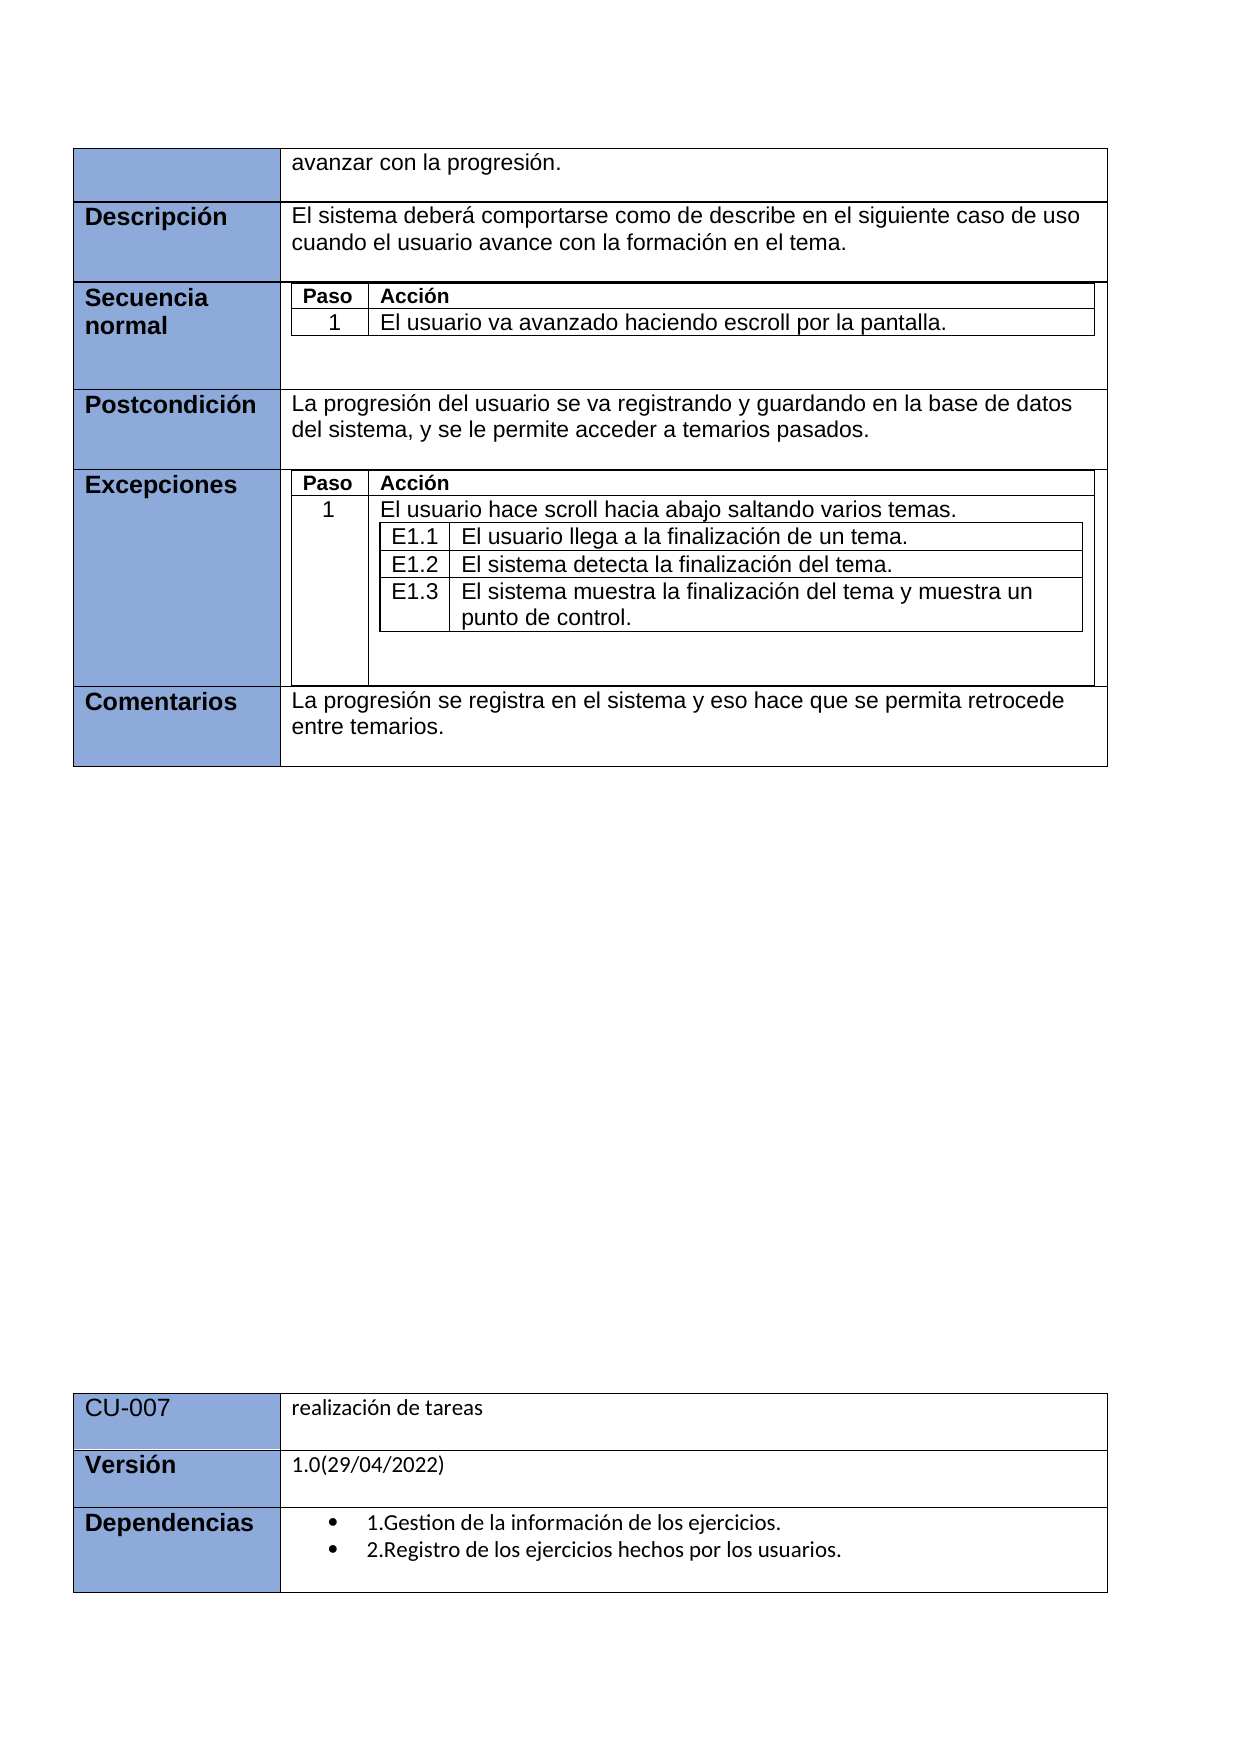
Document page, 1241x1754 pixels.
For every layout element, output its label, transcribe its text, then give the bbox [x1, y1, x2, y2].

table_cell Excepciones [74, 470, 280, 686]
table_cell La progresión se registra en el sistema y eso hace que se permita retrocede entre temarios. [281, 687, 1107, 766]
table_cell 1.0(29/04/2022) [281, 1451, 1107, 1507]
table_header CU-007 [74, 1394, 280, 1449]
table_cell 1 [292, 496, 368, 684]
table_cell 1.Gestion de la información de los ejercicios. 2.Registro de los ejercicios hechos por los usuarios. [281, 1508, 1107, 1592]
table_cell El sistema muestra la finalización del tema y muestra un punto de control. [450, 578, 1082, 631]
table_cell E1.2 [381, 551, 449, 577]
table_header El usuario llega a la finalización de un tema. [450, 523, 1082, 549]
table_cell Secuencia normal [74, 283, 280, 389]
table_cell El usuario va avanzado haciendo escroll por la pantalla. [369, 309, 1094, 335]
table_cell E1.3 [381, 578, 449, 631]
table_header realización de tareas [281, 1394, 1107, 1449]
table_header E1.1 [381, 523, 449, 549]
table_cell El usuario hace scroll hacia abajo saltando varios temas. [369, 496, 1094, 684]
table_header Acción [369, 284, 1094, 307]
table_cell El sistema detecta la finalización del tema. [450, 551, 1082, 577]
table_cell [281, 470, 291, 686]
table_header Acción [369, 471, 1094, 495]
table_cell La progresión del usuario se va registrando y guardando en la base de datos del sistema, y se le permite acceder a temarios pasados. [281, 390, 1107, 469]
table_cell [1095, 470, 1107, 686]
table_cell Dependencias [74, 1508, 280, 1592]
table_cell avanzar con la progresión. [281, 149, 1107, 201]
table_cell [281, 283, 1107, 389]
table_cell El sistema deberá comportarse como de describe en el siguiente caso de uso cuando el usuario avance con la formación en el tema. [281, 203, 1107, 281]
table_header Paso [292, 284, 368, 307]
table_cell Versión [74, 1451, 280, 1507]
table_cell Postcondición [74, 390, 280, 469]
table_cell Descripción [74, 203, 280, 281]
table_cell Comentarios [74, 687, 280, 766]
table_cell 1 [292, 309, 368, 335]
table_header Paso [292, 471, 368, 495]
table_cell [74, 149, 280, 201]
